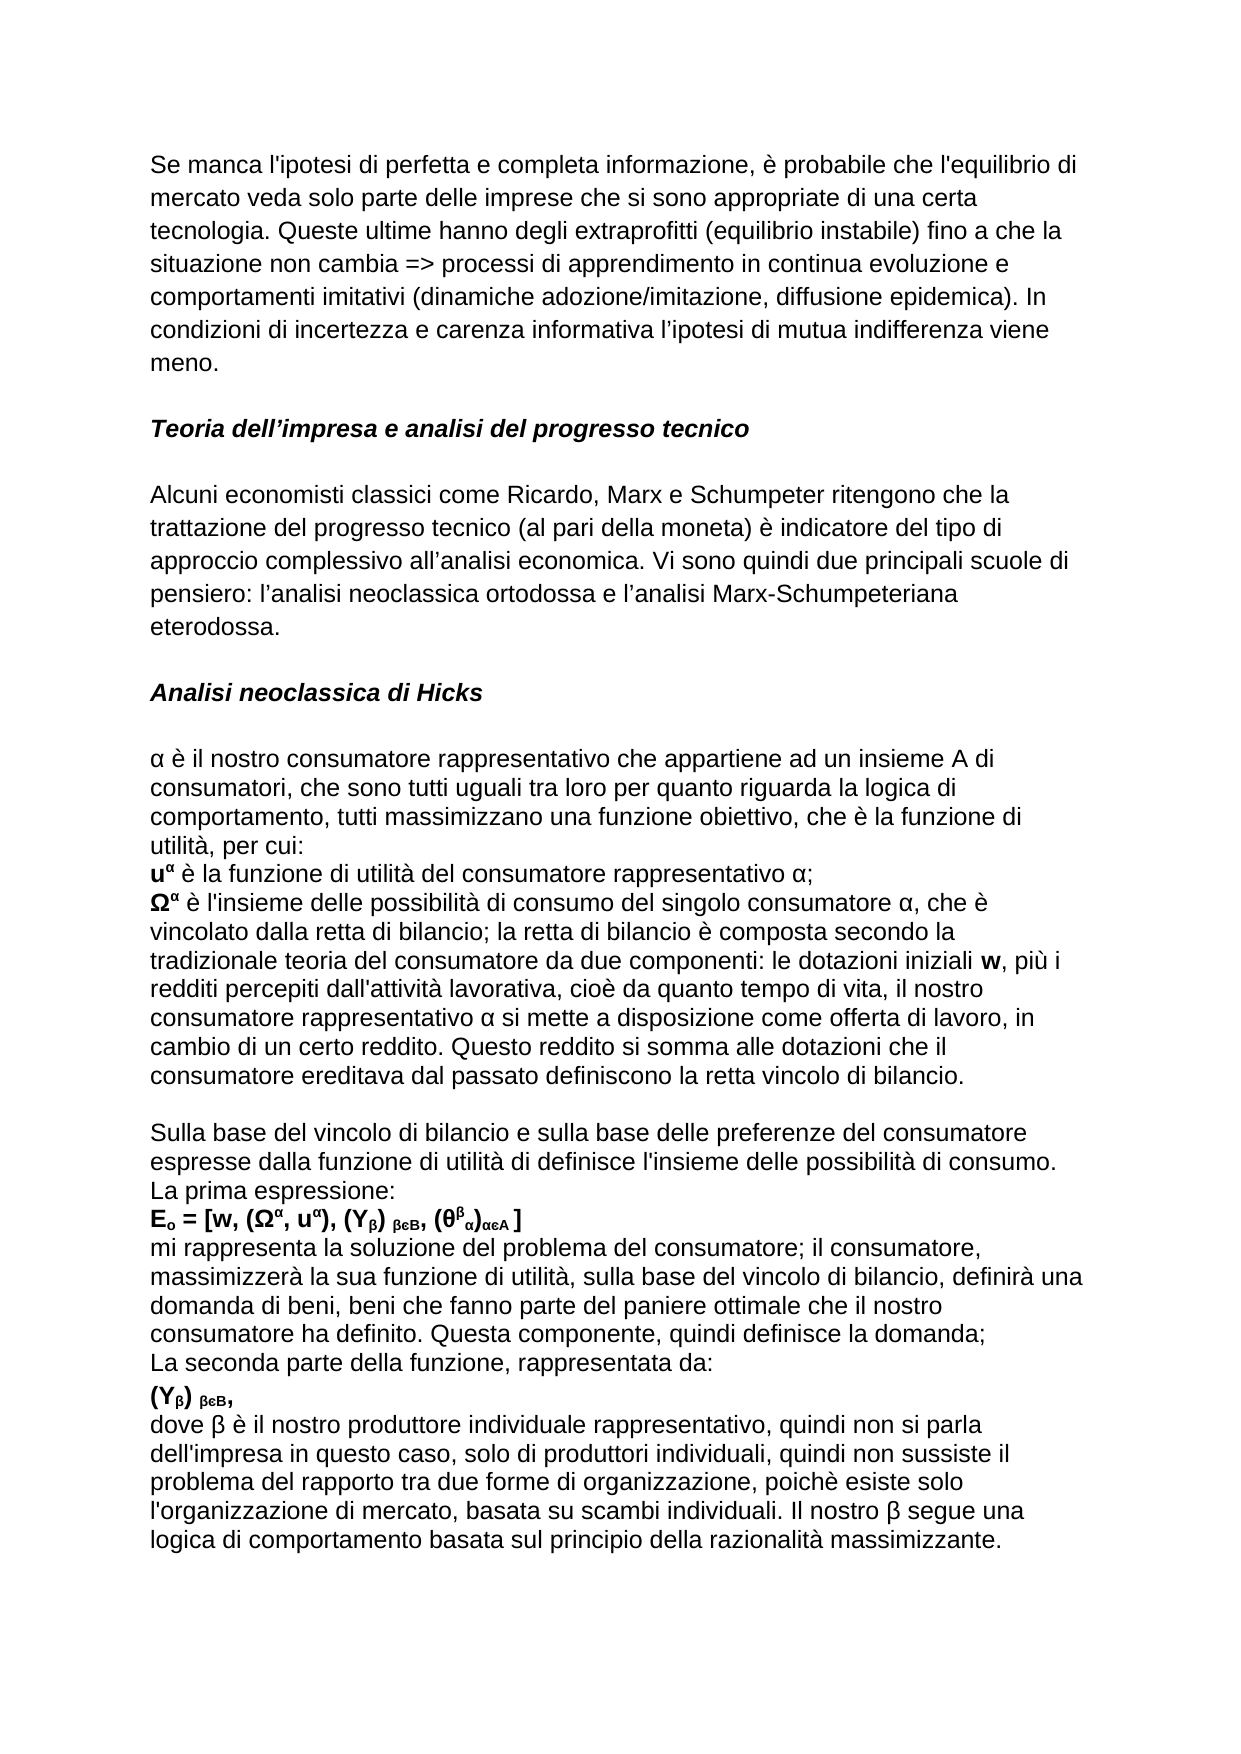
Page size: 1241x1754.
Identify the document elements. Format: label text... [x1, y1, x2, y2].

text Teoria dell’impresa e analisi del progresso tecnico [150, 414, 1090, 443]
text (Yβ) βͼB, [150, 1381, 1090, 1410]
text La seconda parte della funzione, rappresentata da: [150, 1348, 1090, 1377]
text Eo = [w, (Ωα, uα), (Yβ) βͼB, (θβα)αͼA ] [150, 1204, 1090, 1233]
text dove β è il nostro produttore individuale rappresentativo, quindi non si parla dell'impresa in questo caso, solo di produttori individuali, quindi non sussiste il problema del rapporto tra due forme di organizzazione, poichè esiste solo l'organizzazione di mercato, basata su scambi individuali. Il nostro β segue una logica di comportamento basata sul principio della razionalità massimizzante. [150, 1410, 1090, 1554]
text Sulla base del vincolo di bilancio e sulla base delle preferenze del consumatore espresse dalla funzione di utilità di definisce l'insieme delle possibilità di consumo. [150, 1118, 1090, 1176]
text uα è la funzione di utilità del consumatore rappresentativo α; [150, 859, 1090, 888]
text La prima espressione: [150, 1176, 1090, 1204]
text α è il nostro consumatore rappresentativo che appartiene ad un insieme A di consumatori, che sono tutti uguali tra loro per quanto riguarda la logica di comportamento, tutti massimizzano una funzione obiettivo, che è la funzione di utilità, per cui: [150, 744, 1090, 859]
text Se manca l'ipotesi di perfetta e completa informazione, è probabile che l'equilibrio di mercato veda solo parte delle imprese che si sono appropriate di una certa tecnologia. Queste ultime hanno degli extraprofitti (equilibrio instabile) fino a che la situazione non cambia => processi di apprendimento in continua evoluzione e comportamenti imitativi (dinamiche adozione/imitazione, diffusione epidemica). In condizioni di incertezza e carenza informativa l’ipotesi di mutua indifferenza viene meno. [150, 150, 1090, 377]
text Analisi neoclassica di Hicks [150, 678, 1090, 707]
text Ωα è l'insieme delle possibilità di consumo del singolo consumatore α, che è vincolato dalla retta di bilancio; la retta di bilancio è composta secondo la tradizionale teoria del consumatore da due componenti: le dotazioni iniziali w, più i redditi percepiti dall'attività lavorativa, cioè da quanto tempo di vita, il nostro consumatore rappresentativo α si mette a disposizione come offerta di lavoro, in cambio di un certo reddito. Questo reddito si somma alle dotazioni che il consumatore ereditava dal passato definiscono la retta vincolo di bilancio. [150, 888, 1090, 1089]
text mi rappresenta la soluzione del problema del consumatore; il consumatore, massimizzerà la sua funzione di utilità, sulla base del vincolo di bilancio, definirà una domanda di beni, beni che fanno parte del paniere ottimale che il nostro consumatore ha definito. Questa componente, quindi definisce la domanda; [150, 1233, 1090, 1348]
text Alcuni economisti classici come Ricardo, Marx e Schumpeter ritengono che la trattazione del progresso tecnico (al pari della moneta) è indicatore del tipo di approccio complessivo all’analisi economica. Vi sono quindi due principali scuole di pensiero: l’analisi neoclassica ortodossa e l’analisi Marx-Schumpeteriana eterodossa. [150, 480, 1090, 641]
